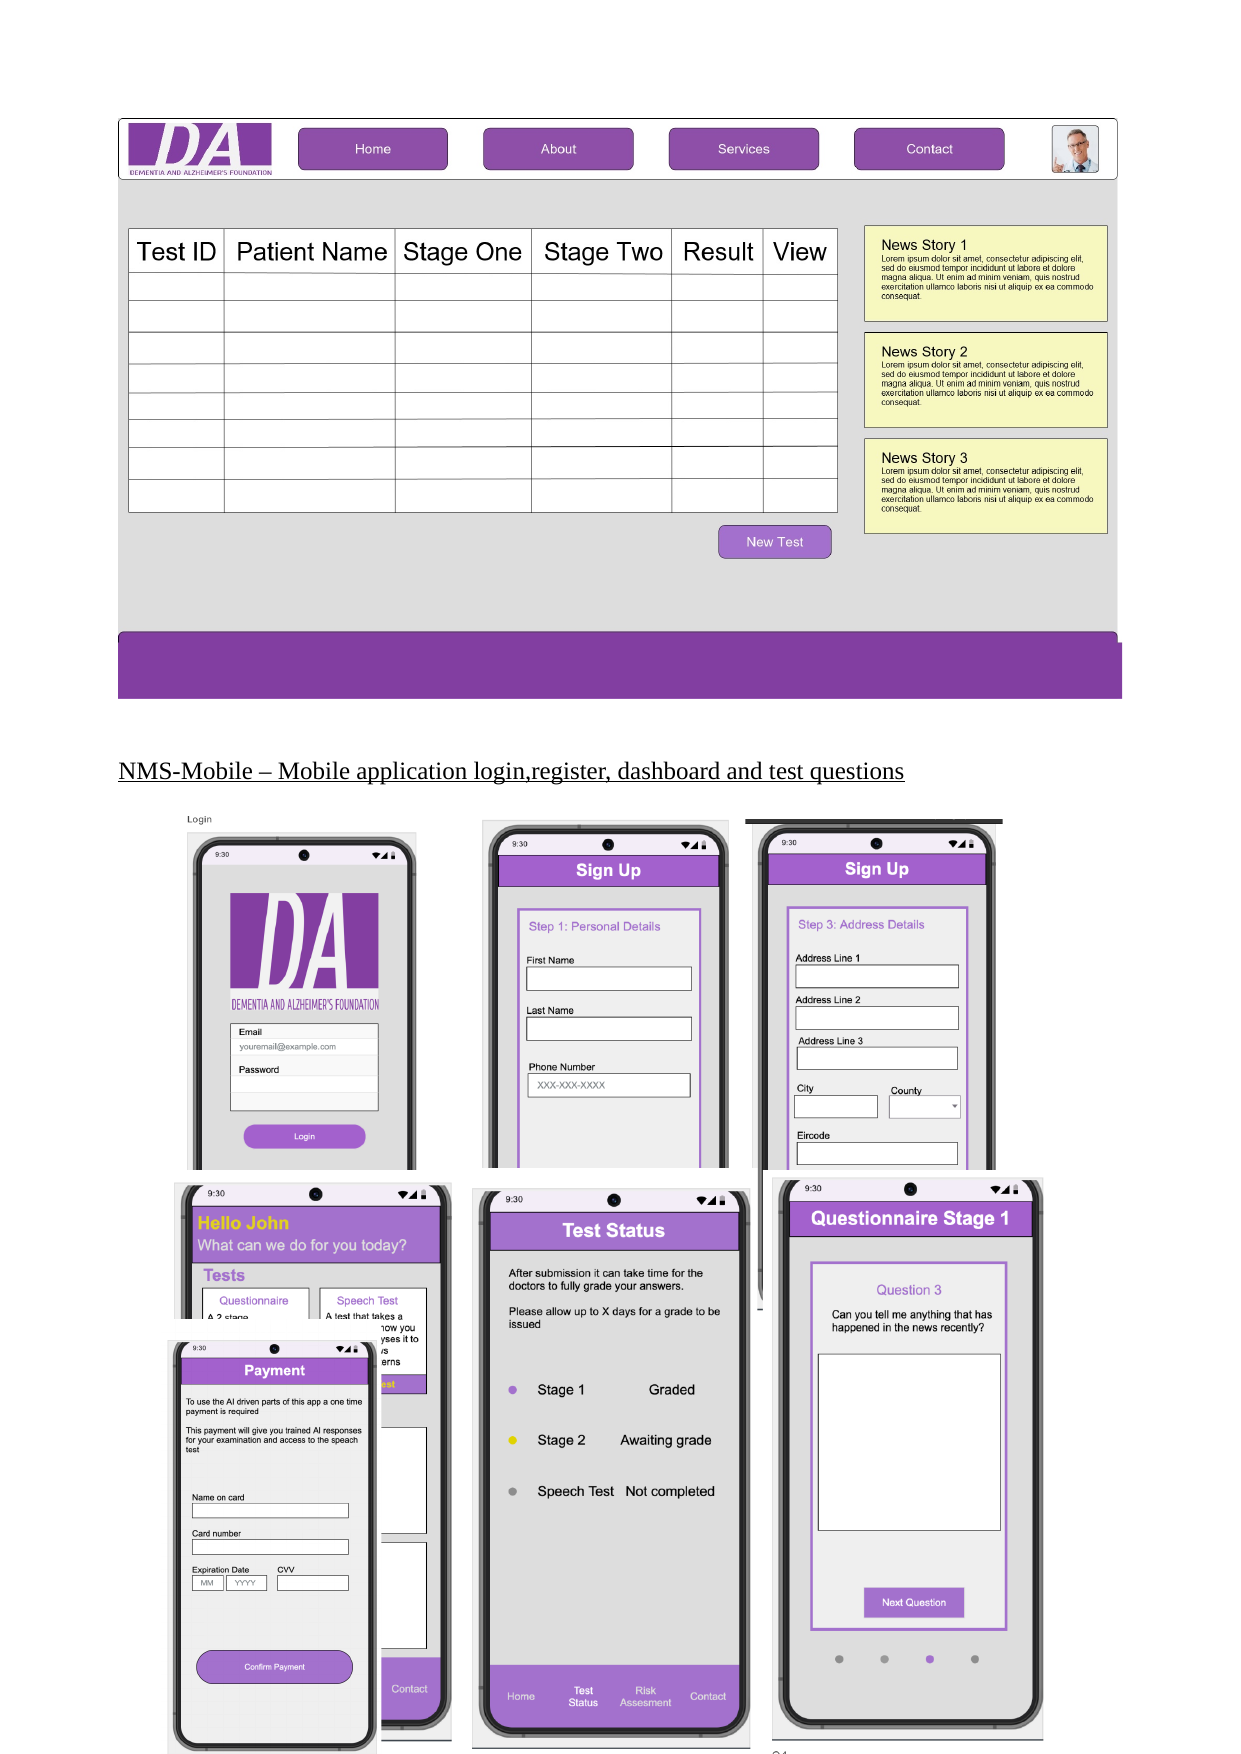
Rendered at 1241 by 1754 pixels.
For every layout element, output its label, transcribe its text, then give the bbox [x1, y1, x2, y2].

text NMS-Mobile – Mobile application login,register, dashboard and test questions [118, 756, 1122, 784]
picture [118, 118, 1123, 699]
picture [146, 816, 1050, 1754]
